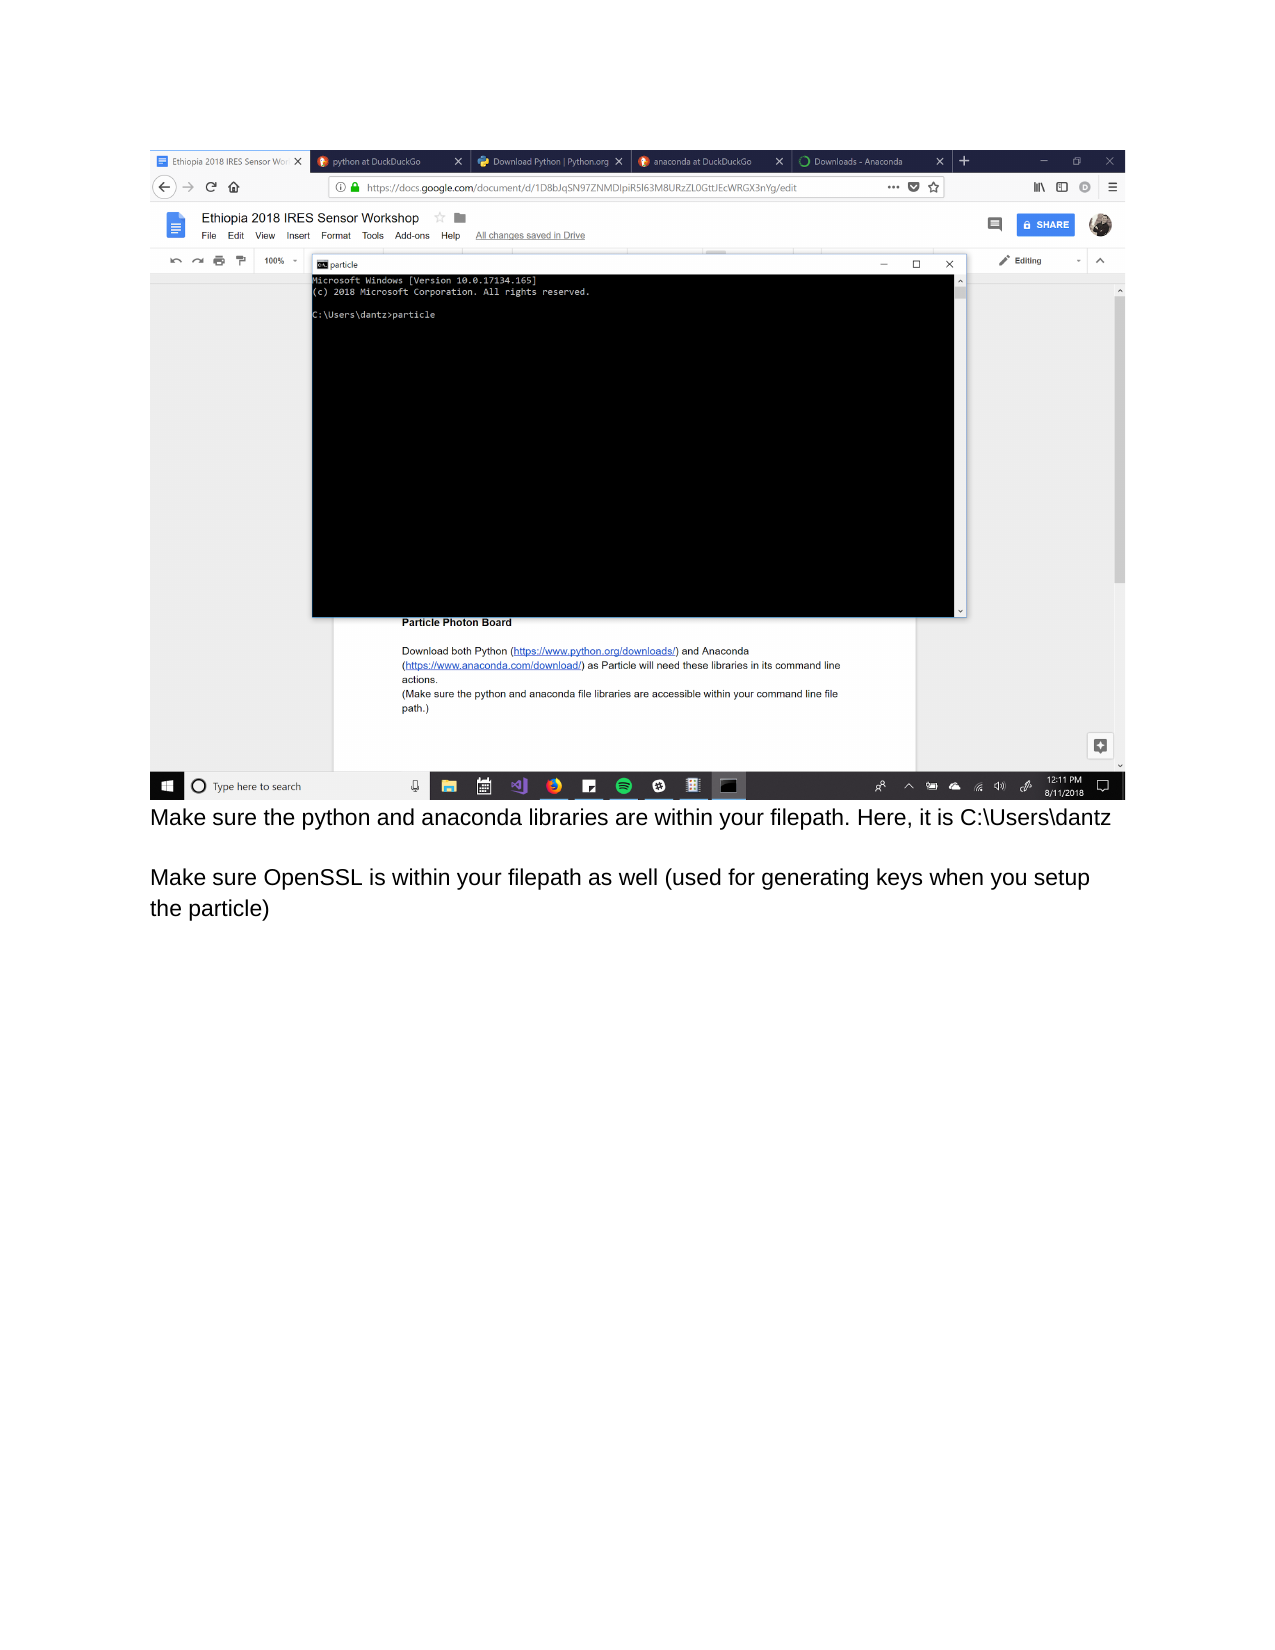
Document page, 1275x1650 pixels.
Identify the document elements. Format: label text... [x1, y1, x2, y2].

picture [150, 150, 1125, 800]
text Make sure OpenSSL is within your filepath as well (used for generating keys when you setup the particle) [150, 864, 1125, 921]
text Make sure the python and anaconda libraries are within your filepath. Here, it is C:\Users\dantz [150, 804, 1125, 830]
